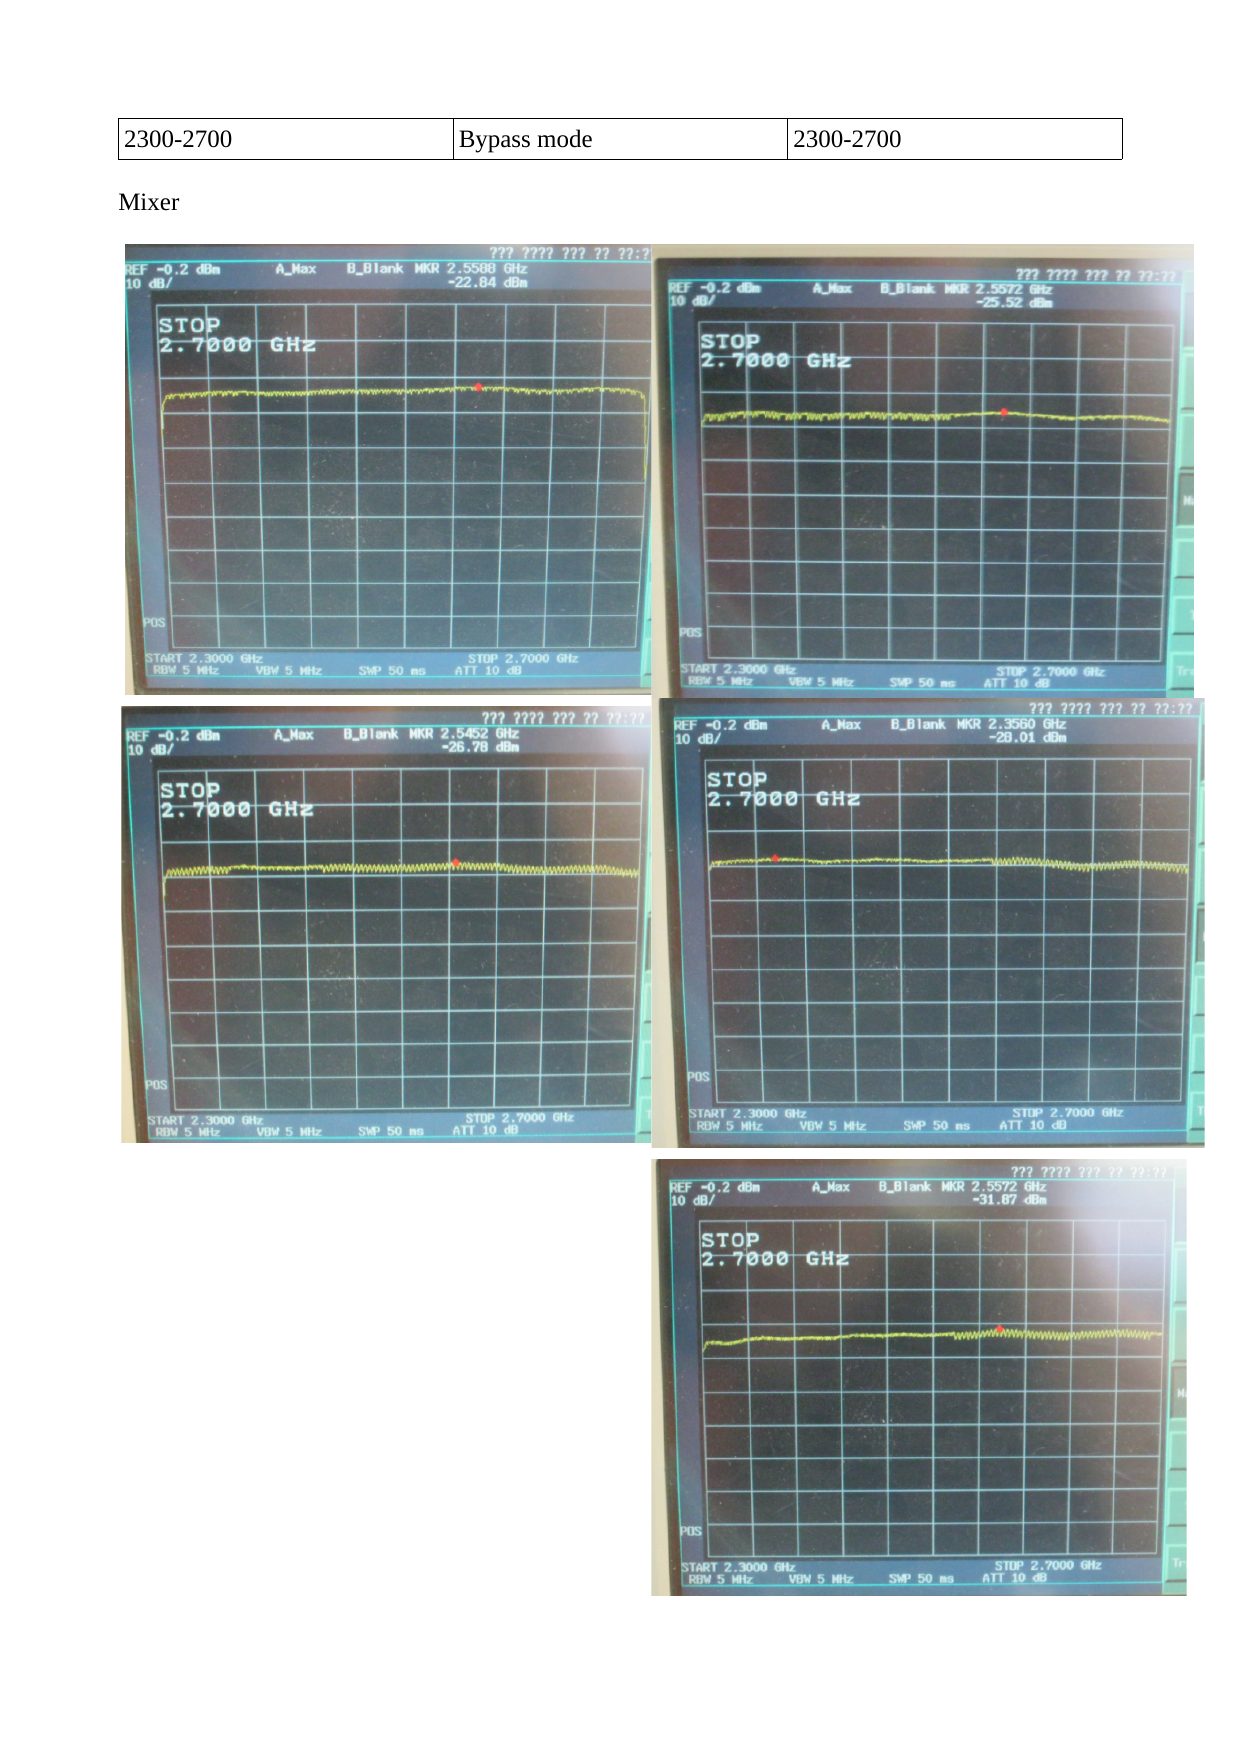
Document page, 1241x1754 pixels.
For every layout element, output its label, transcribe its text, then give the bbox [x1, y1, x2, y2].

text Mixer [118, 187, 1122, 216]
table_cell 2300-2700 [788, 119, 1122, 158]
table_cell Bypass mode [454, 119, 787, 158]
picture [651, 1159, 1187, 1596]
table_cell 2300-2700 [119, 119, 453, 158]
picture [121, 244, 1205, 1148]
